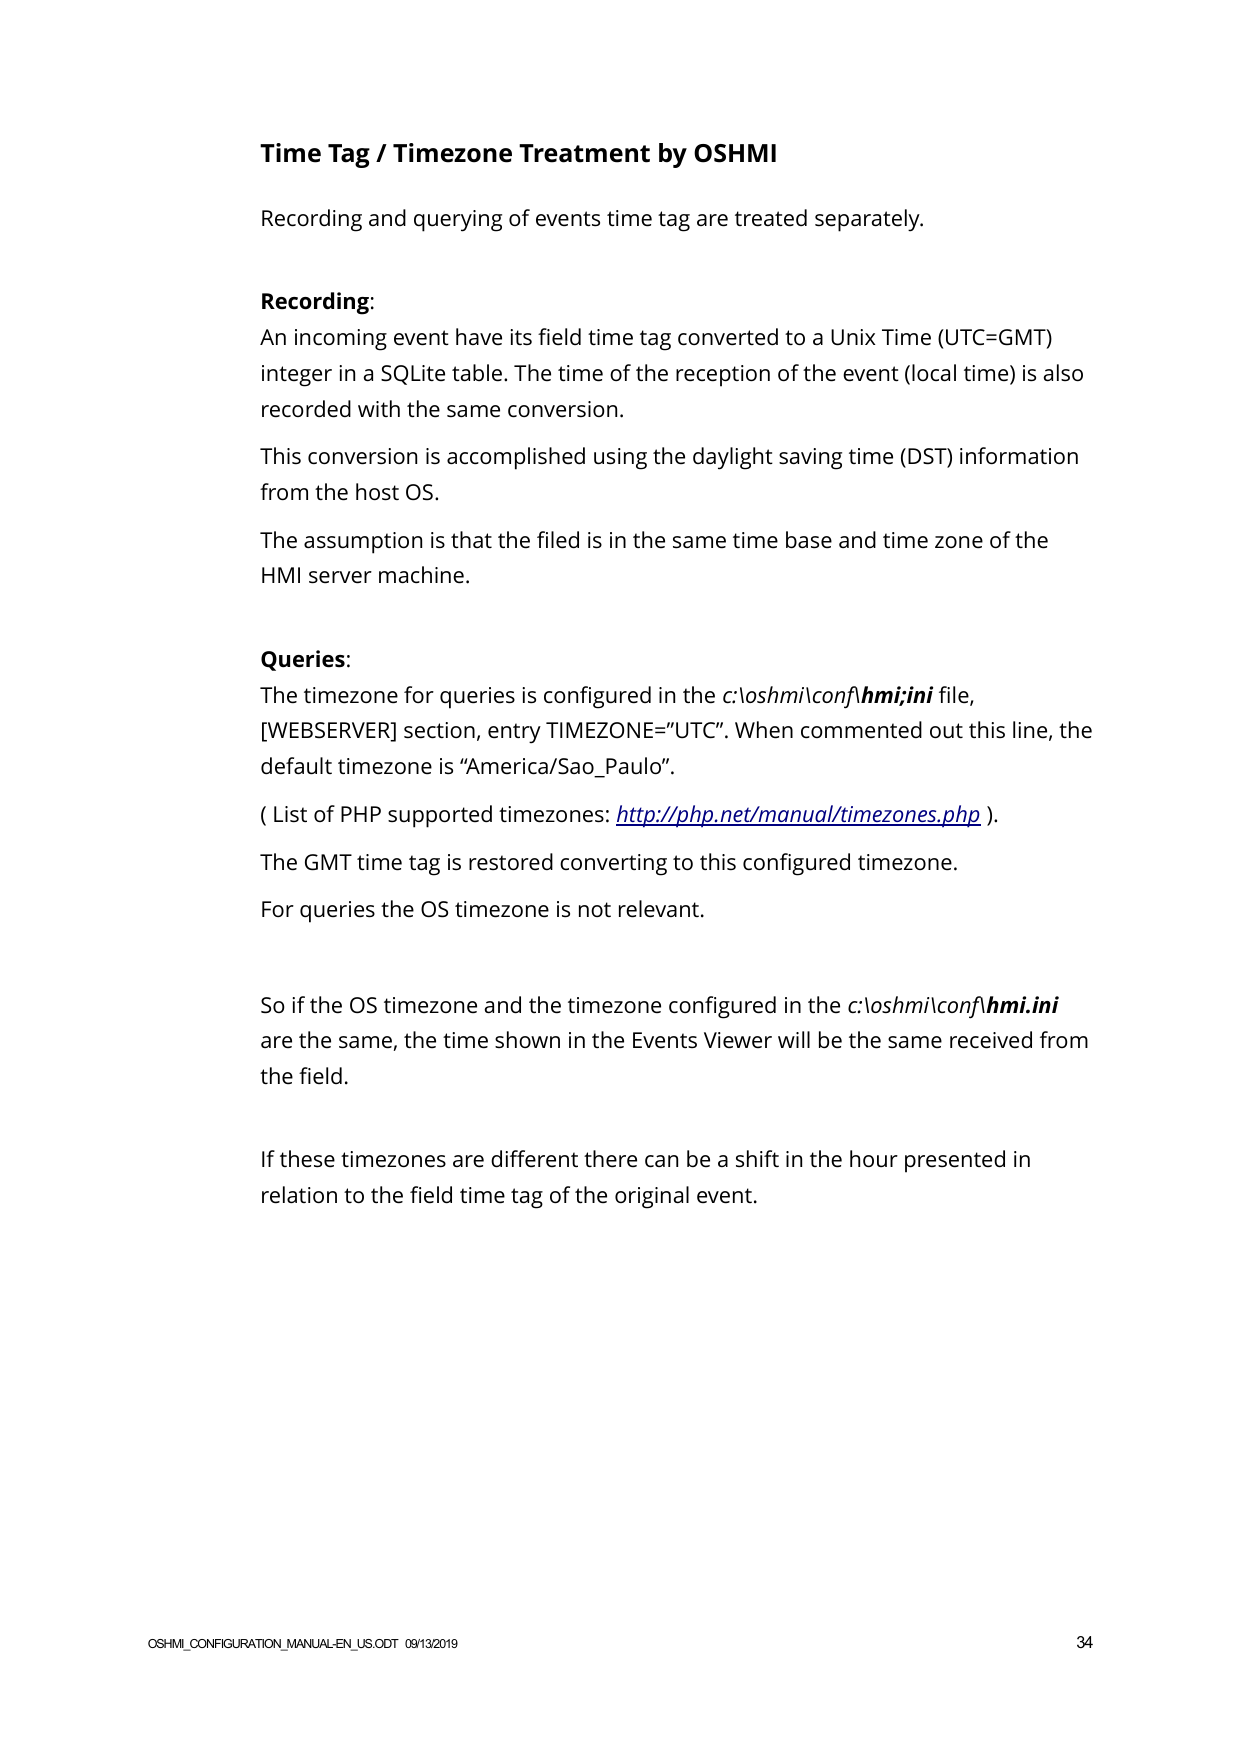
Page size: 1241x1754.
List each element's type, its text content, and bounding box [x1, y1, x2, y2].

text If these timezones are different there can be a shift in the hour presented in relation to the field time tag of the original event. [260, 1144, 1093, 1210]
text The assumption is that the filed is in the same time base and time zone of the HMI server machine. [260, 525, 1093, 590]
subtitle Time Tag / Timezone Treatment by OSHMI [260, 136, 1093, 170]
text This conversion is accomplished using the daylight saving time (DST) information from the host OS. [260, 441, 1093, 507]
text Recording and querying of events time tag are treated separately. [260, 203, 1093, 233]
text For queries the OS timezone is not relevant. [260, 894, 1093, 924]
text Recording: An incoming event have its field time tag converted to a Unix Time (UTC=GMT) integer in a SQLite table. The time of the reception of the event (local time) is also recorded with the same conversion. [260, 251, 1093, 423]
text So if the OS timezone and the timezone configured in the c:\oshmi\conf\hmi.ini are the same, the time shown in the Events Viewer will be the same received from the field. [260, 989, 1093, 1127]
text Queries: The timezone for queries is configured in the c:\oshmi\conf\hmi;ini file, [WEBSERVER] section, entry TIMEZONE=”UTC”. When commented out this line, the default timezone is “America/Sao_Paulo”. [260, 608, 1093, 781]
text The GMT time tag is restored converting to this configured timezone. [260, 846, 1093, 876]
text ( List of PHP supported timezones: http://php.net/manual/timezones.php ). [260, 799, 1093, 828]
